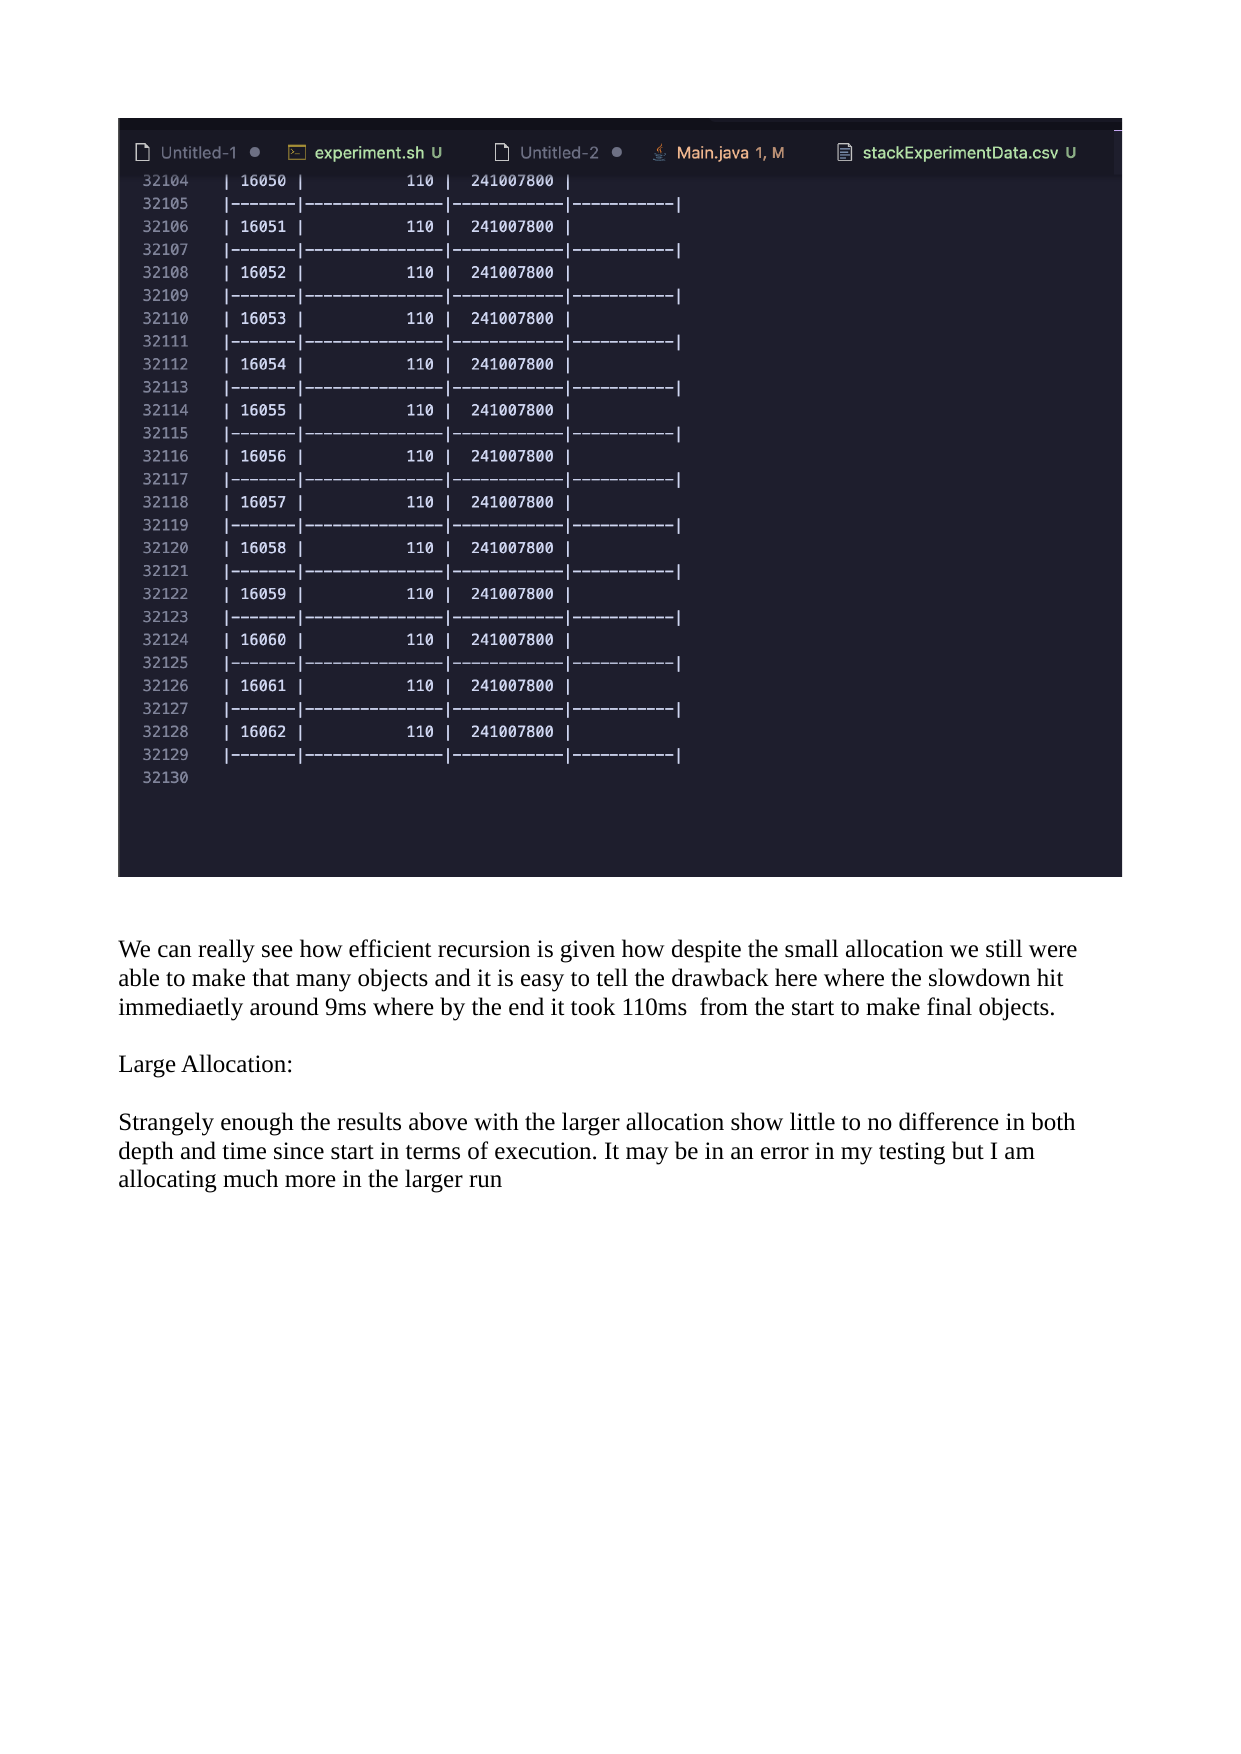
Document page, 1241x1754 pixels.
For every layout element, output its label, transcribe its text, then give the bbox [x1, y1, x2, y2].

text Strangely enough the results above with the larger allocation show little to no difference in both depth and time since start in terms of execution. It may be in an error in my testing but I am allocating much more in the larger run [118, 1107, 1122, 1193]
text Large Allocation: [118, 1049, 1122, 1078]
text We can really see how efficient recursion is given how despite the small allocation we still were able to make that many objects and it is easy to tell the drawback here where the slowdown hit immediaetly around 9ms where by the end it took 110ms from the start to make final objects. [118, 934, 1122, 1021]
picture [118, 118, 1123, 877]
